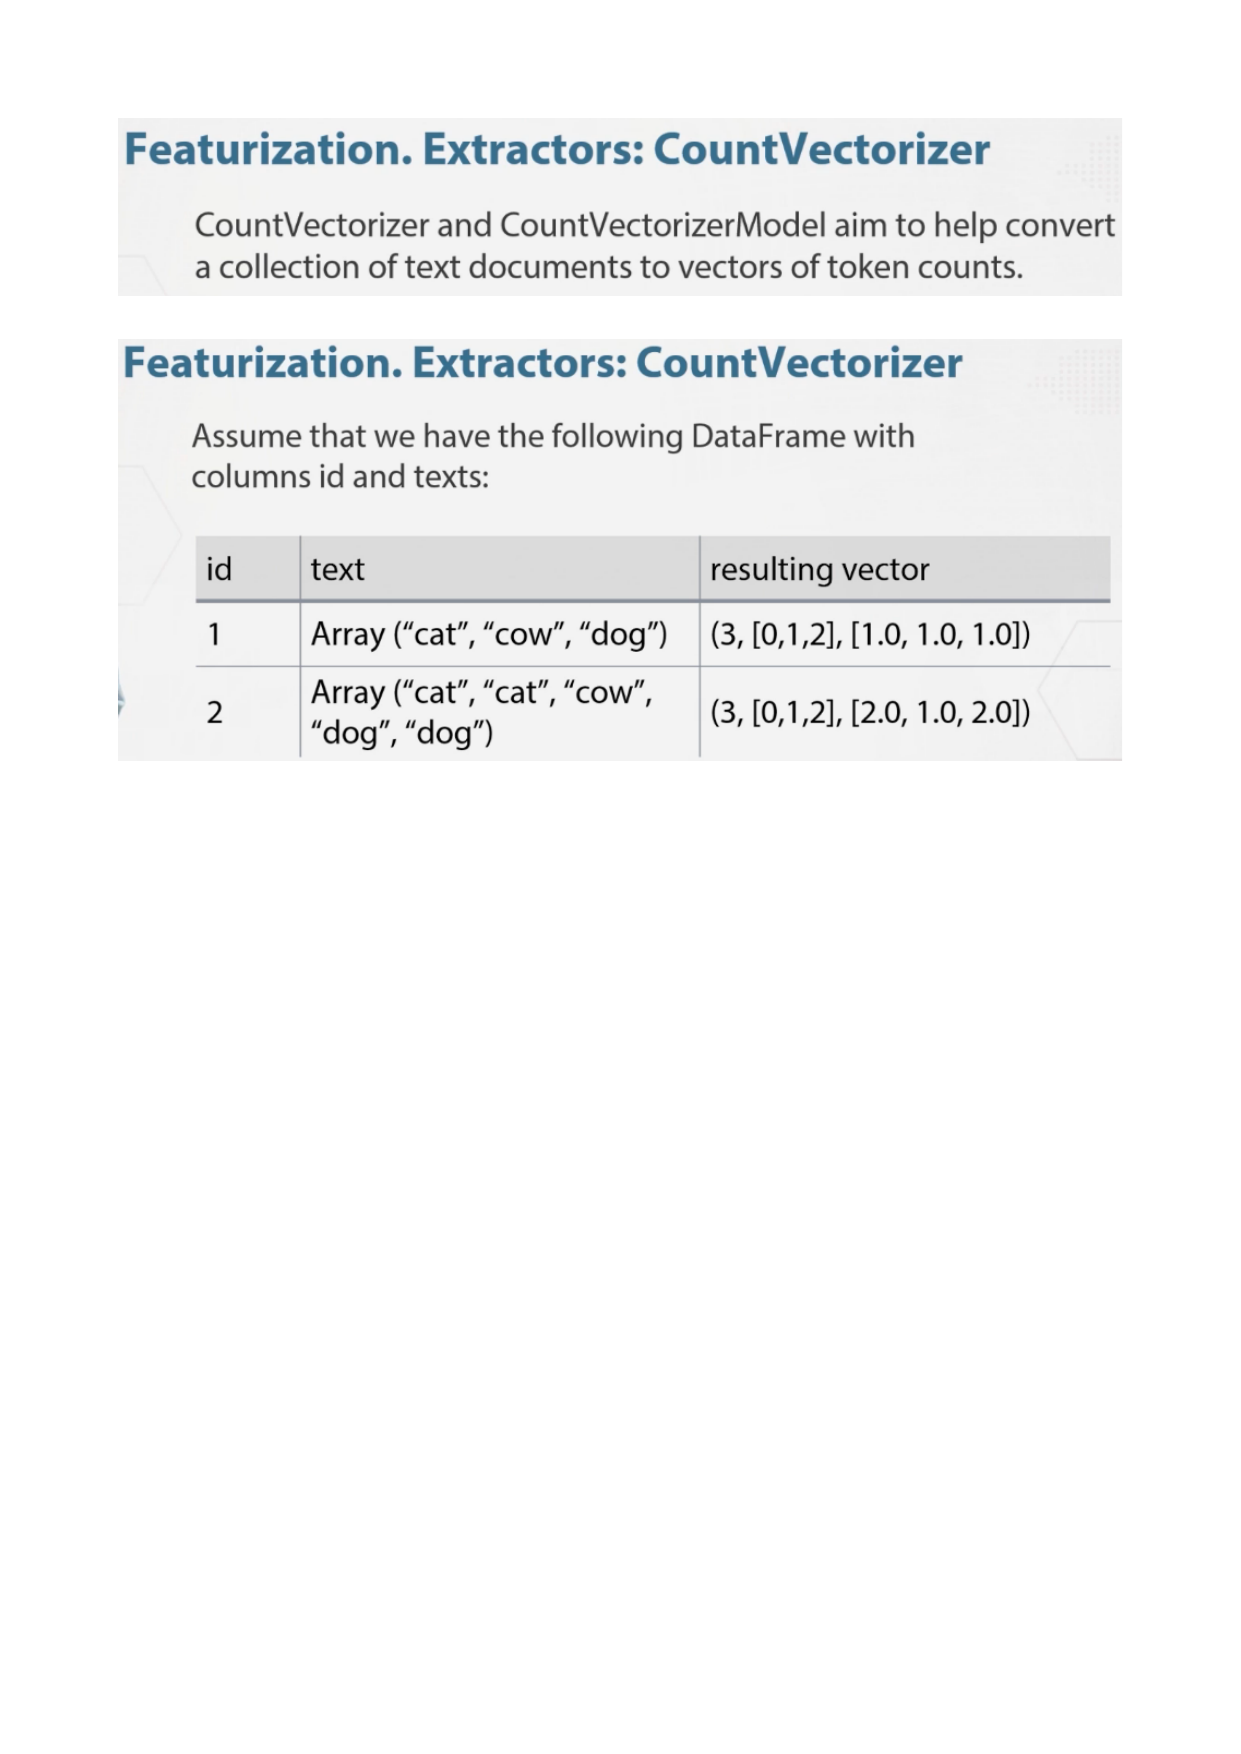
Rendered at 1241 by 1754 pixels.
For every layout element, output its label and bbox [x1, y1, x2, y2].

picture [118, 339, 1123, 761]
picture [118, 118, 1123, 296]
